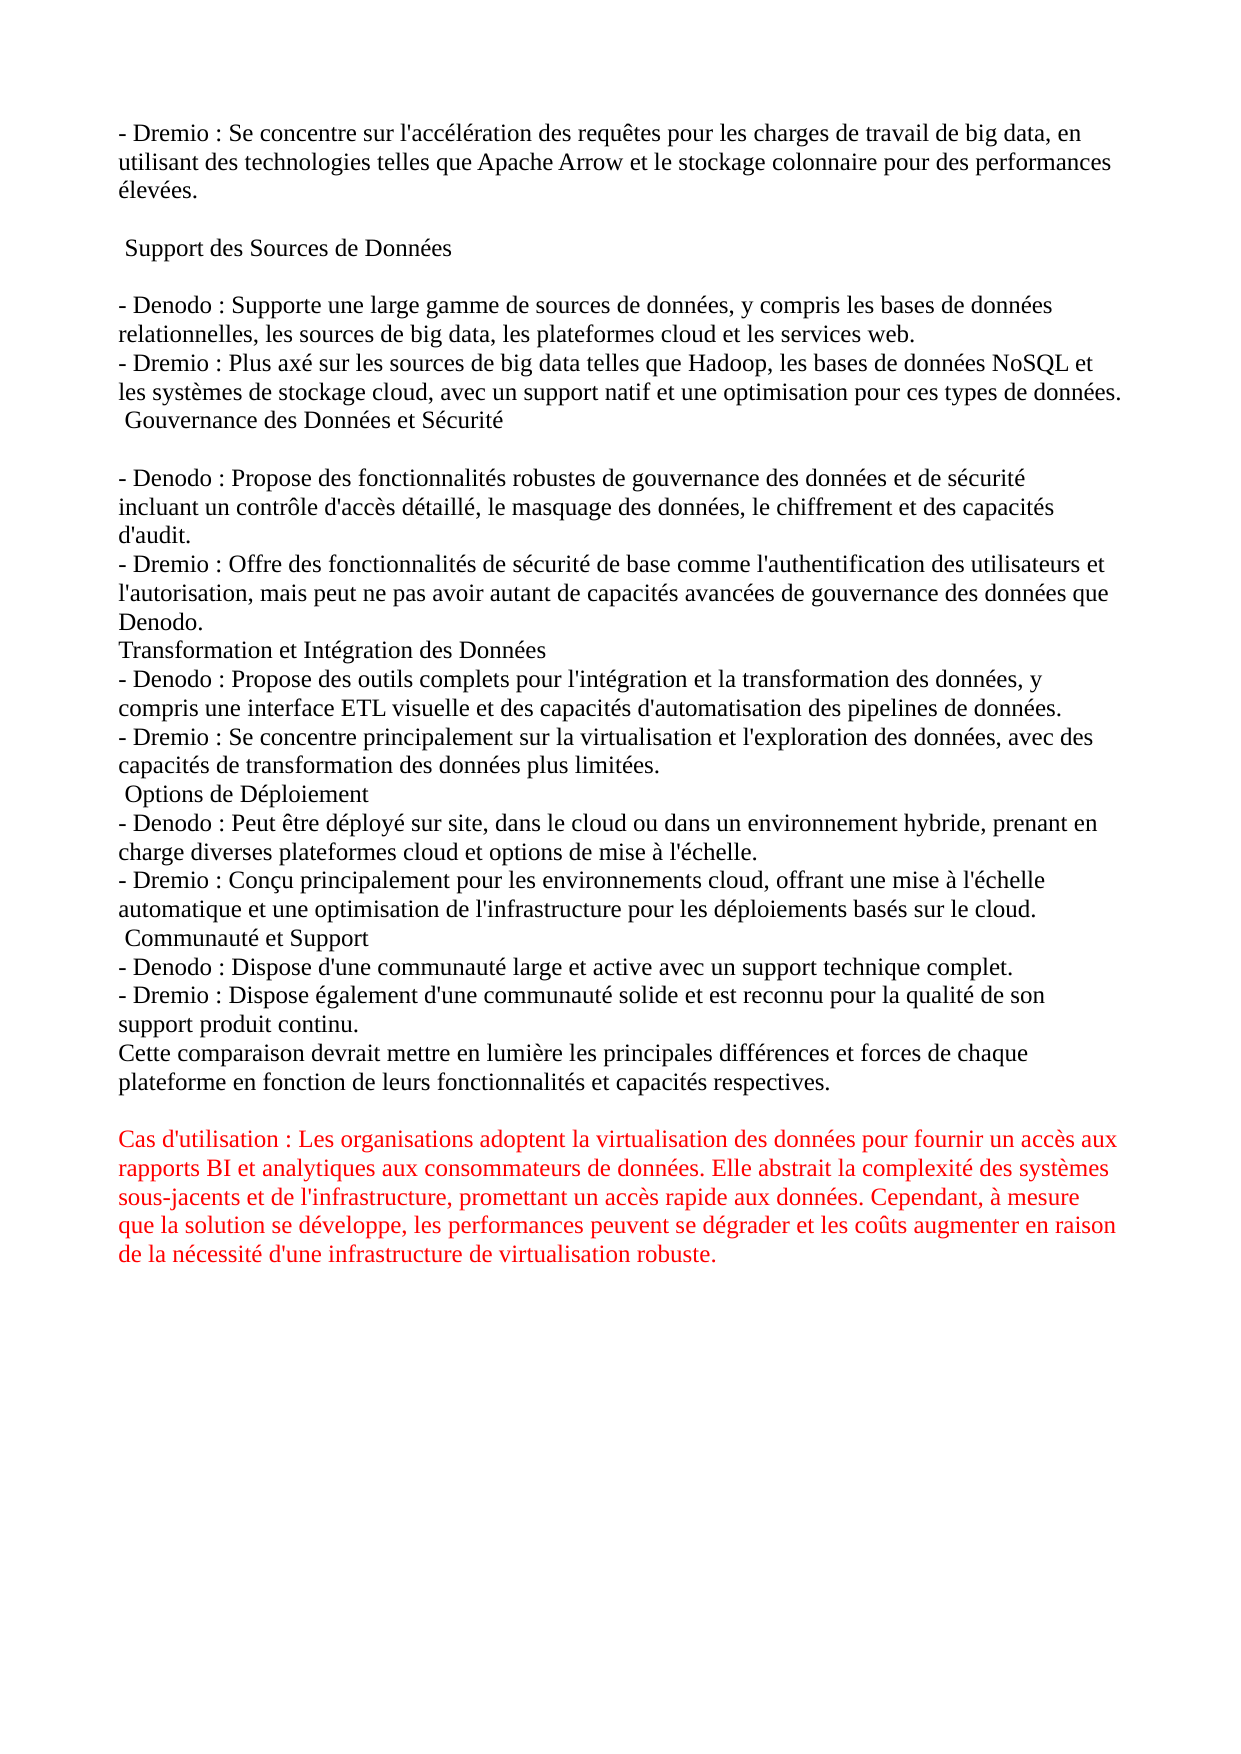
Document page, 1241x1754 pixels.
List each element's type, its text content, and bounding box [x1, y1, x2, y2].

text Options de Déploiement [118, 779, 1122, 808]
text Transformation et Intégration des Données [118, 636, 1122, 664]
text Cas d'utilisation : Les organisations adoptent la virtualisation des données pour fournir un accès aux rapports BI et analytiques aux consommateurs de données. Elle abstrait la complexité des systèmes sous-jacents et de l'infrastructure, promettant un accès rapide aux données. Cependant, à mesure que la solution se développe, les performances peuvent se dégrader et les coûts augmenter en raison de la nécessité d'une infrastructure de virtualisation robuste. [118, 1124, 1122, 1268]
text - Denodo : Dispose d'une communauté large et active avec un support technique complet. [118, 952, 1122, 981]
text - Denodo : Propose des outils complets pour l'intégration et la transformation des données, y compris une interface ETL visuelle et des capacités d'automatisation des pipelines de données. [118, 664, 1122, 722]
text Communauté et Support [118, 923, 1122, 952]
text - Dremio : Dispose également d'une communauté solide et est reconnu pour la qualité de son support produit continu. [118, 981, 1122, 1038]
text - Dremio : Offre des fonctionnalités de sécurité de base comme l'authentification des utilisateurs et l'autorisation, mais peut ne pas avoir autant de capacités avancées de gouvernance des données que Denodo. [118, 549, 1122, 636]
text - Denodo : Supporte une large gamme de sources de données, y compris les bases de données relationnelles, les sources de big data, les plateformes cloud et les services web. [118, 291, 1122, 348]
text - Dremio : Plus axé sur les sources de big data telles que Hadoop, les bases de données NoSQL et les systèmes de stockage cloud, avec un support natif et une optimisation pour ces types de données. [118, 348, 1122, 406]
text - Denodo : Peut être déployé sur site, dans le cloud ou dans un environnement hybride, prenant en charge diverses plateformes cloud et options de mise à l'échelle. [118, 808, 1122, 866]
text - Dremio : Conçu principalement pour les environnements cloud, offrant une mise à l'échelle automatique et une optimisation de l'infrastructure pour les déploiements basés sur le cloud. [118, 866, 1122, 923]
text Cette comparaison devrait mettre en lumière les principales différences et forces de chaque plateforme en fonction de leurs fonctionnalités et capacités respectives. [118, 1038, 1122, 1096]
text Support des Sources de Données [118, 233, 1122, 262]
text Gouvernance des Données et Sécurité [118, 406, 1122, 434]
text - Dremio : Se concentre principalement sur la virtualisation et l'exploration des données, avec des capacités de transformation des données plus limitées. [118, 722, 1122, 779]
text - Dremio : Se concentre sur l'accélération des requêtes pour les charges de travail de big data, en utilisant des technologies telles que Apache Arrow et le stockage colonnaire pour des performances élevées. [118, 118, 1122, 204]
text incluant un contrôle d'accès détaillé, le masquage des données, le chiffrement et des capacités d'audit. [118, 492, 1122, 549]
text - Denodo : Propose des fonctionnalités robustes de gouvernance des données et de sécurité [118, 463, 1122, 492]
